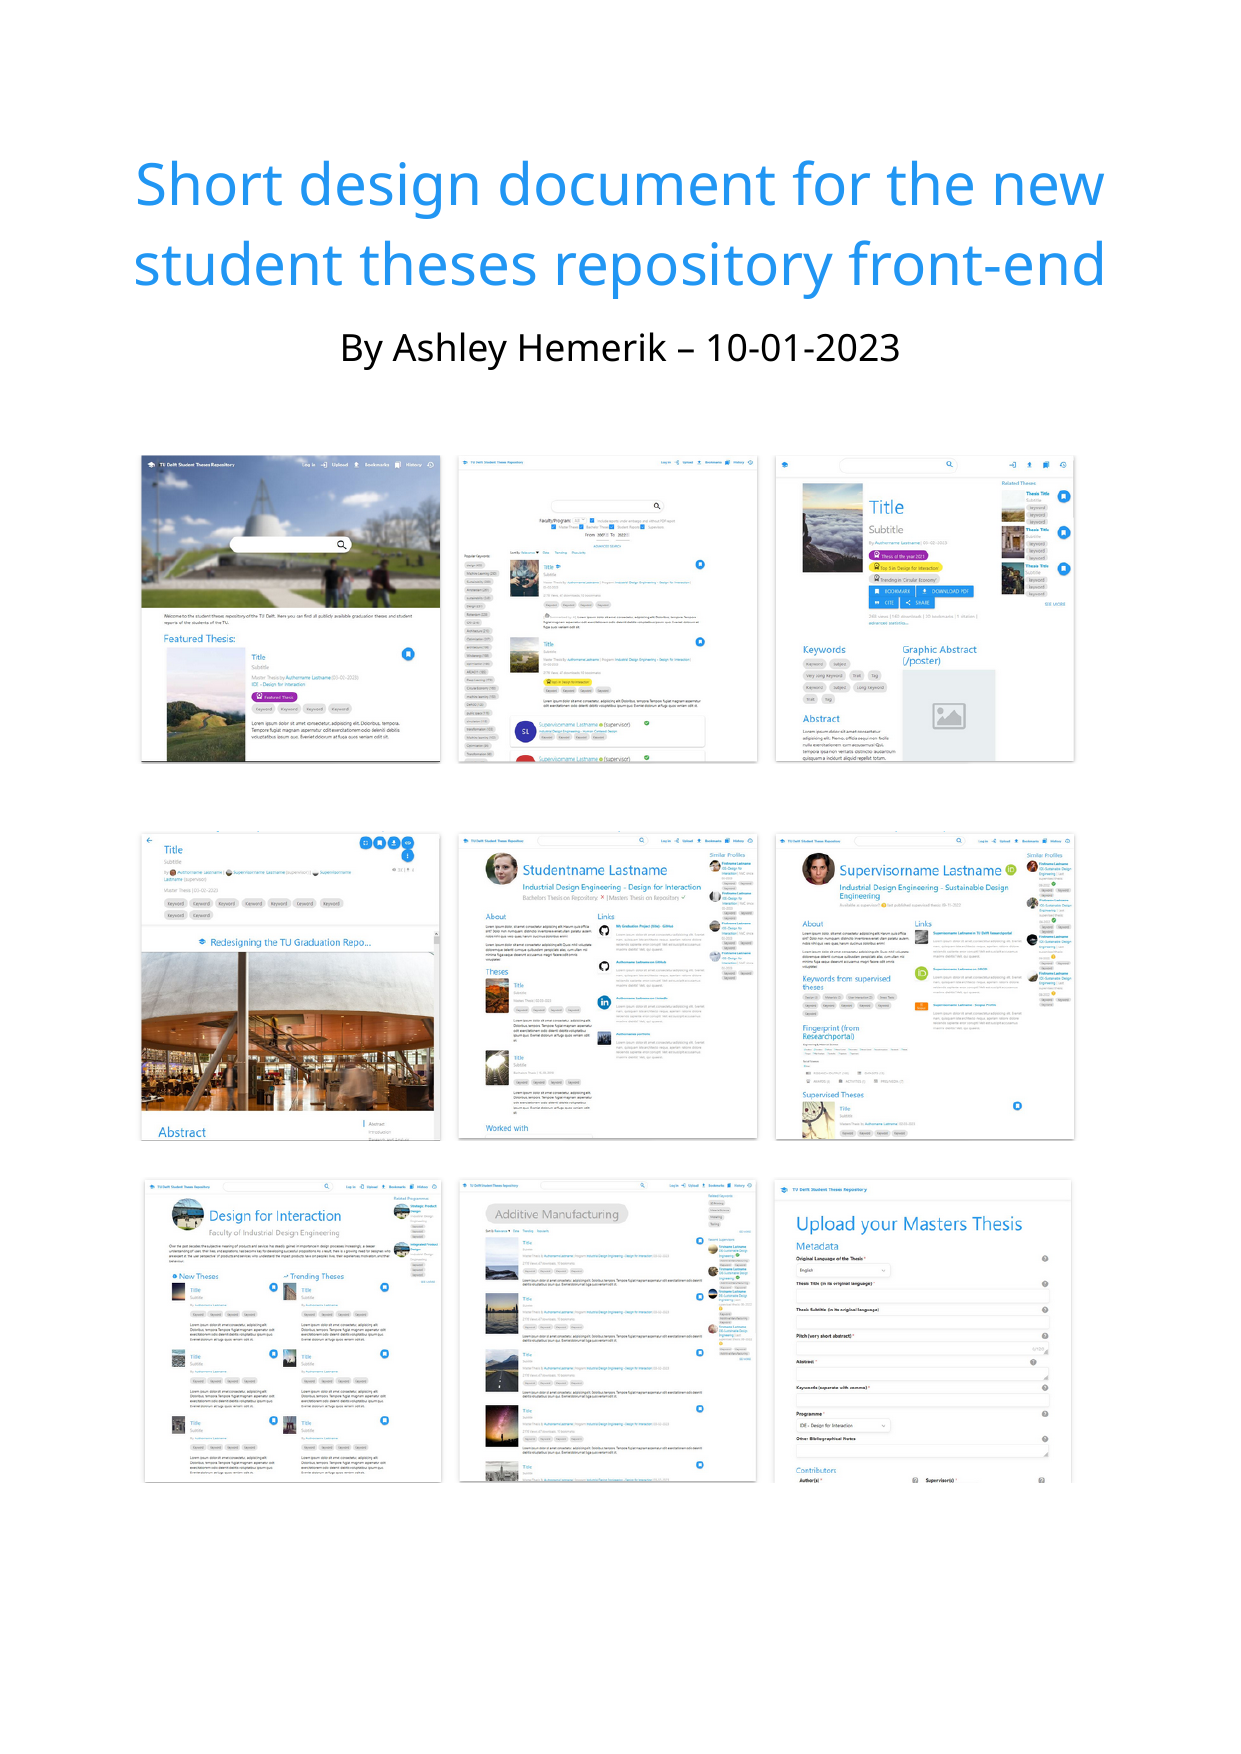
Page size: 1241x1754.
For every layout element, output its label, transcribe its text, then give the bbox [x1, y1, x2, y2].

title Short design document for the new student theses repository front-end [118, 143, 1122, 302]
picture [118, 438, 1123, 1172]
subtitle By Ashley Hemerik – 10-01-2023 [118, 321, 1122, 372]
picture [118, 1177, 1083, 1483]
